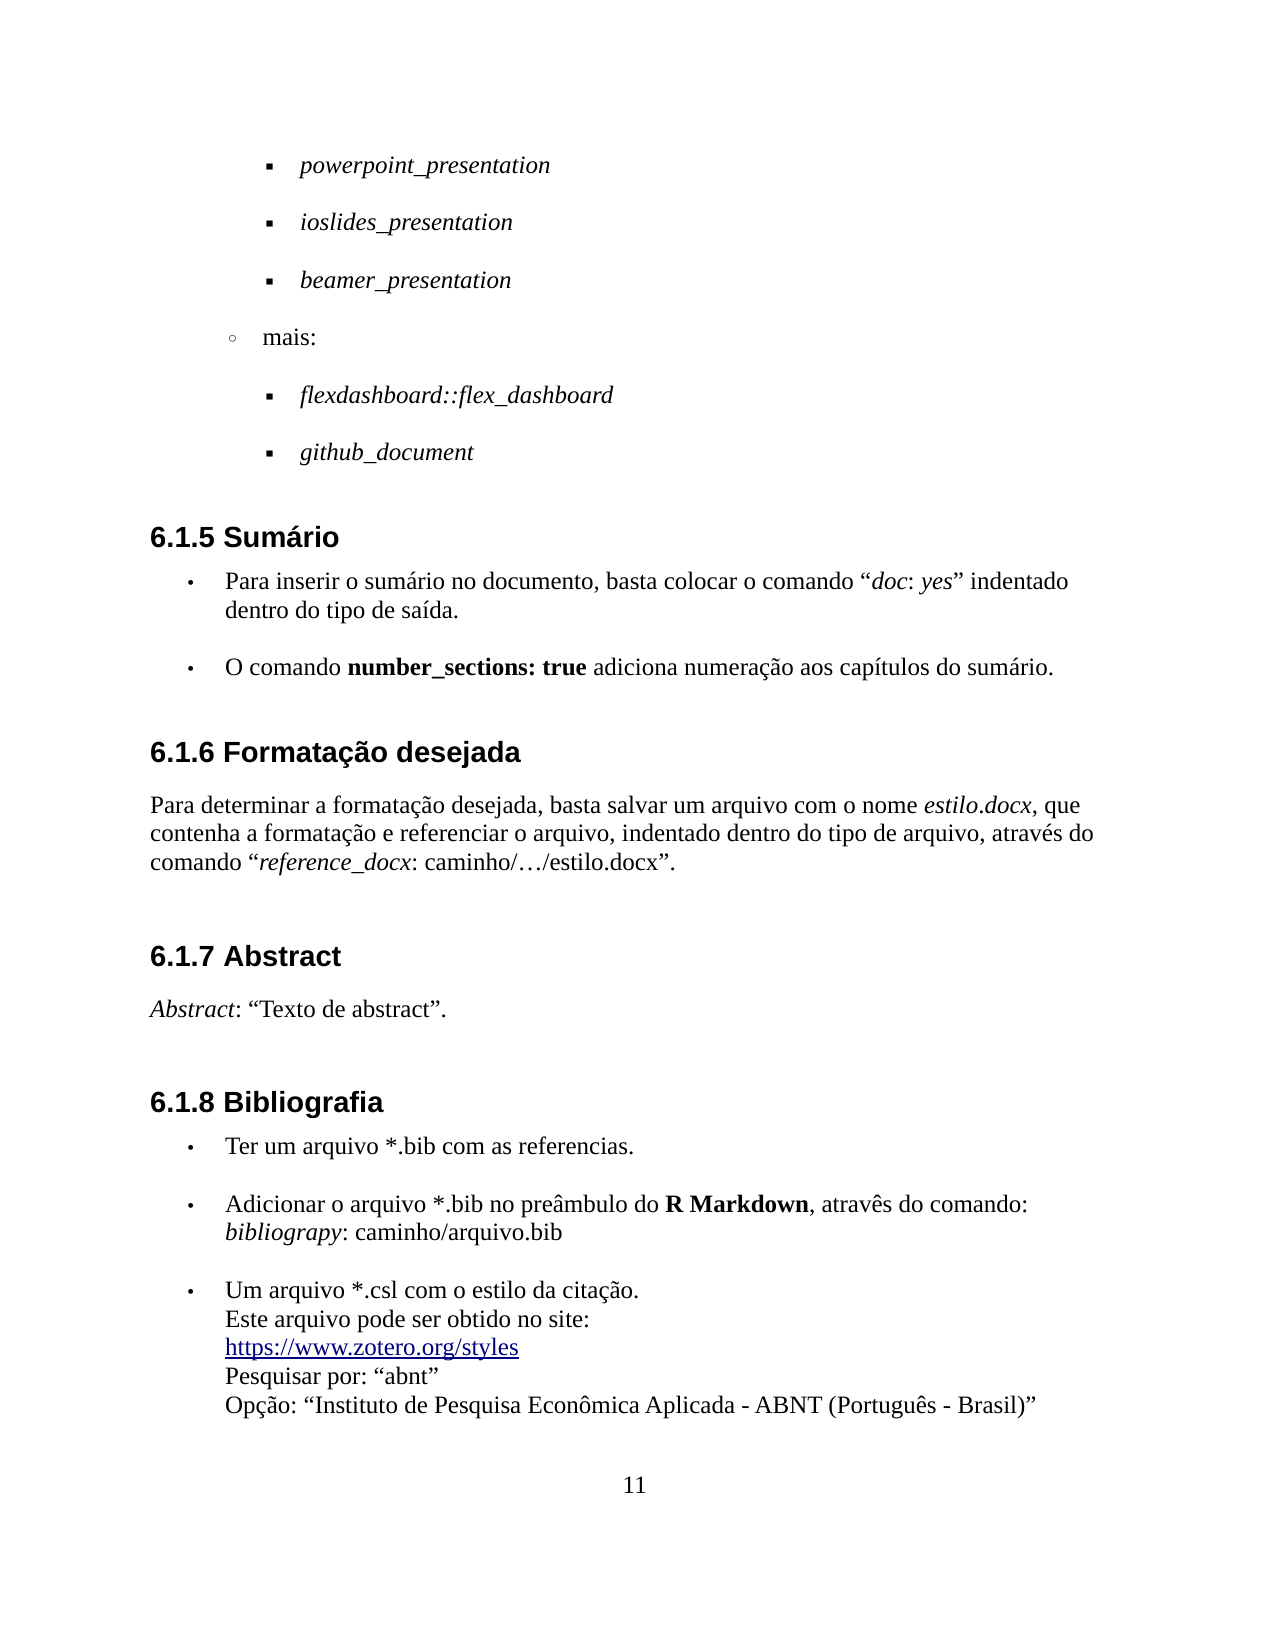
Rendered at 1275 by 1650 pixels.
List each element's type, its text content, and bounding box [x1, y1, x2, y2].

list Para inserir o sumário no documento, basta colocar o comando “doc: yes” indentado dentro do tipo de saída. [187, 566, 1125, 652]
text Abstract: “Texto de abstract”. [150, 994, 1125, 1051]
list flexdashboard::flex_dashboard [262, 380, 1125, 437]
list beamer_presentation [262, 265, 1125, 322]
list powerpoint_presentation [262, 150, 1125, 207]
list Ter um arquivo *.bib com as referencias. [187, 1131, 1125, 1189]
subtitle 6.1.6 Formatação desejada [150, 735, 1125, 768]
list Adicionar o arquivo *.bib no preâmbulo do R Markdown, atravês do comando: bibliograpy: caminho/arquivo.bib [187, 1189, 1125, 1275]
subtitle 6.1.8 Bibliografia [150, 1085, 1125, 1119]
list mais: [225, 322, 1125, 380]
text Para determinar a formatação desejada, basta salvar um arquivo com o nome estilo.docx, que contenha a formatação e referenciar o arquivo, indentado dentro do tipo de arquivo, através do comando “reference_docx: caminho/…/estilo.docx”. [150, 790, 1125, 905]
subtitle 6.1.5 Sumário [150, 520, 1125, 553]
list Um arquivo *.csl com o estilo da citação. Este arquivo pode ser obtido no site: https://www.zotero.org/styles Pesquisar por: “abnt” Opção: “Instituto de Pesquisa Econômica Aplicada - ABNT (Português - Brasil)” [187, 1275, 1125, 1419]
list github_document [262, 437, 1125, 495]
list ioslides_presentation [262, 207, 1125, 265]
list O comando number_sections: true adiciona numeração aos capítulos do sumário. [187, 652, 1125, 710]
subtitle 6.1.7 Abstract [150, 939, 1125, 972]
